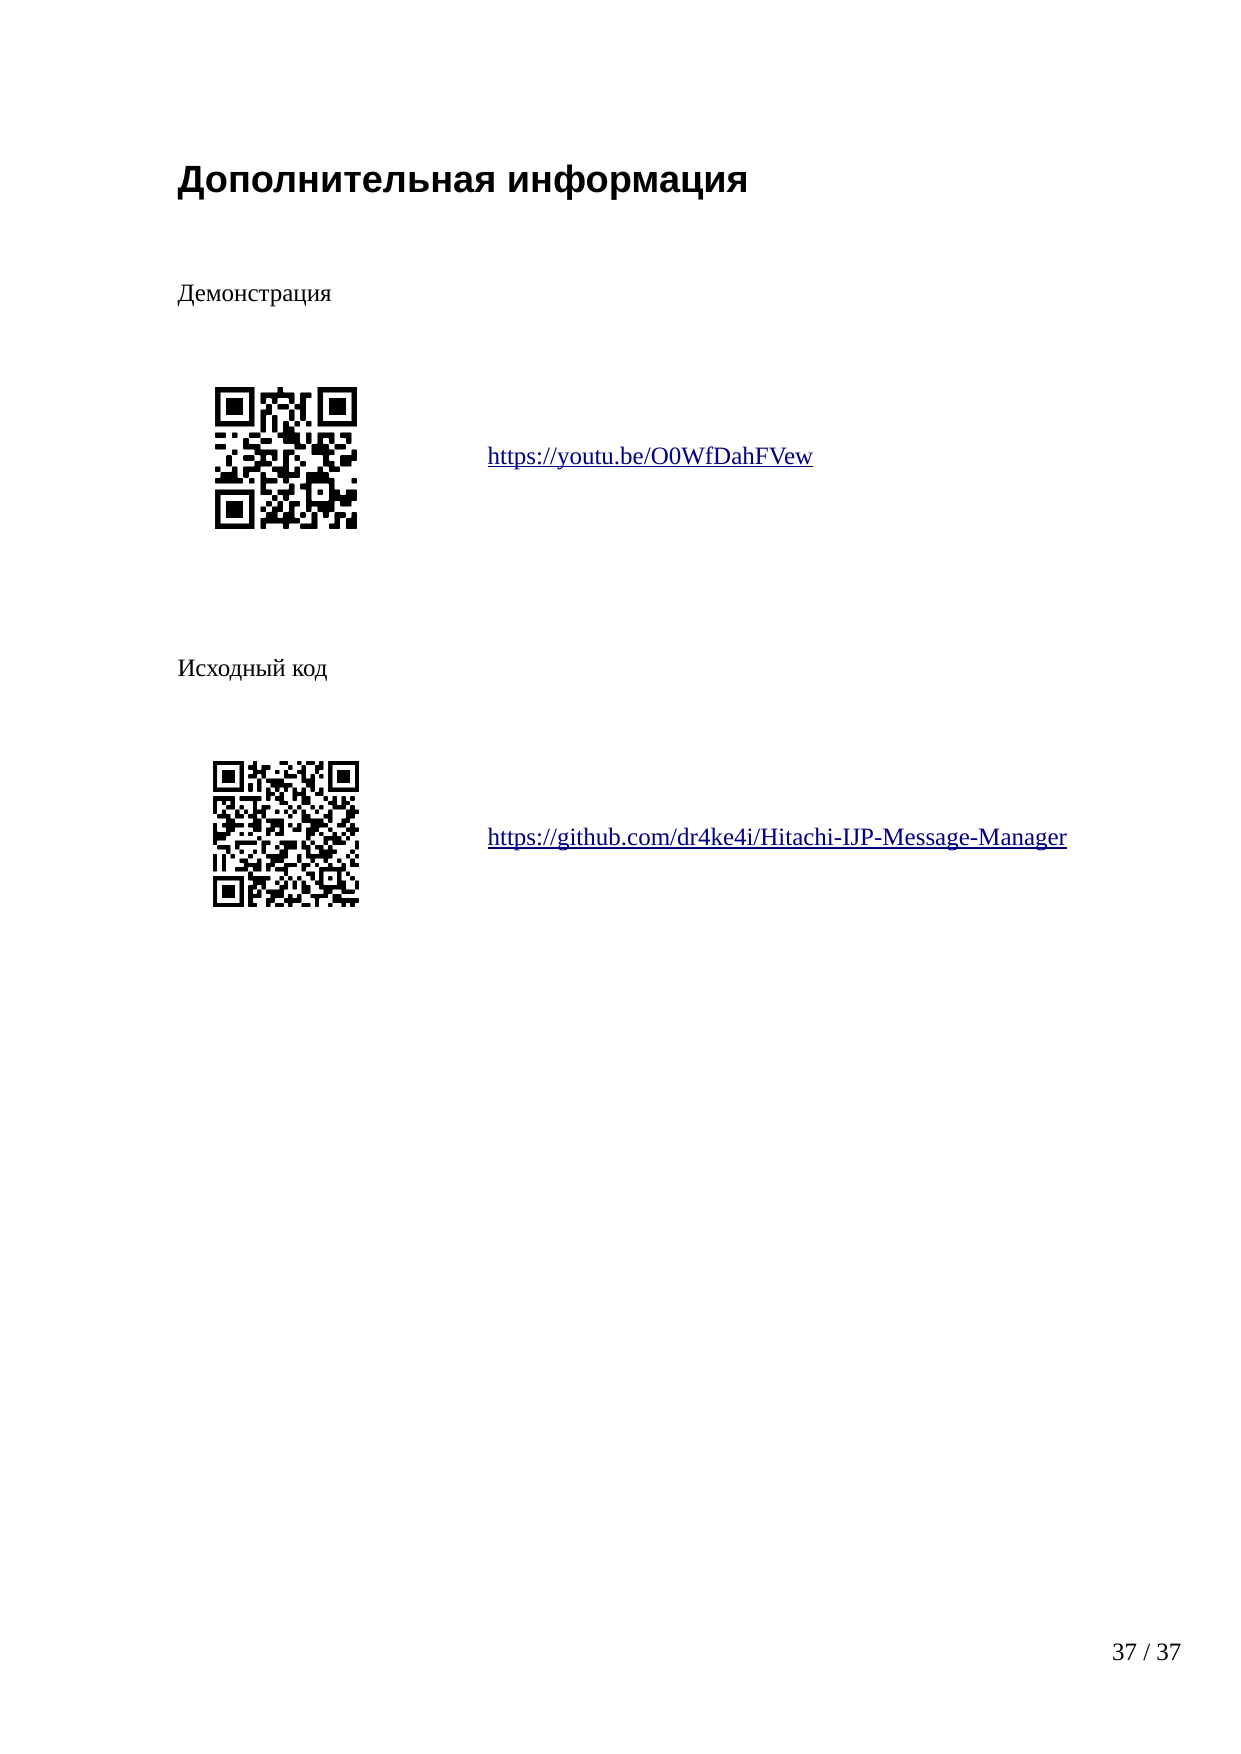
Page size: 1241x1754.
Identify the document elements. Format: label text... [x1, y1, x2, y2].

subtitle Дополнительная информация [118, 157, 1181, 200]
text [118, 364, 192, 553]
text https://youtu.be/O0WfDahFVew [381, 364, 1181, 553]
text [118, 740, 192, 929]
text Исходный код [118, 653, 1181, 682]
text https://github.com/dr4ke4i/Hitachi-IJP-Message-Manager [381, 740, 1181, 929]
text Демонстрация [118, 278, 1181, 306]
picture [192, 363, 381, 553]
picture [192, 739, 381, 929]
